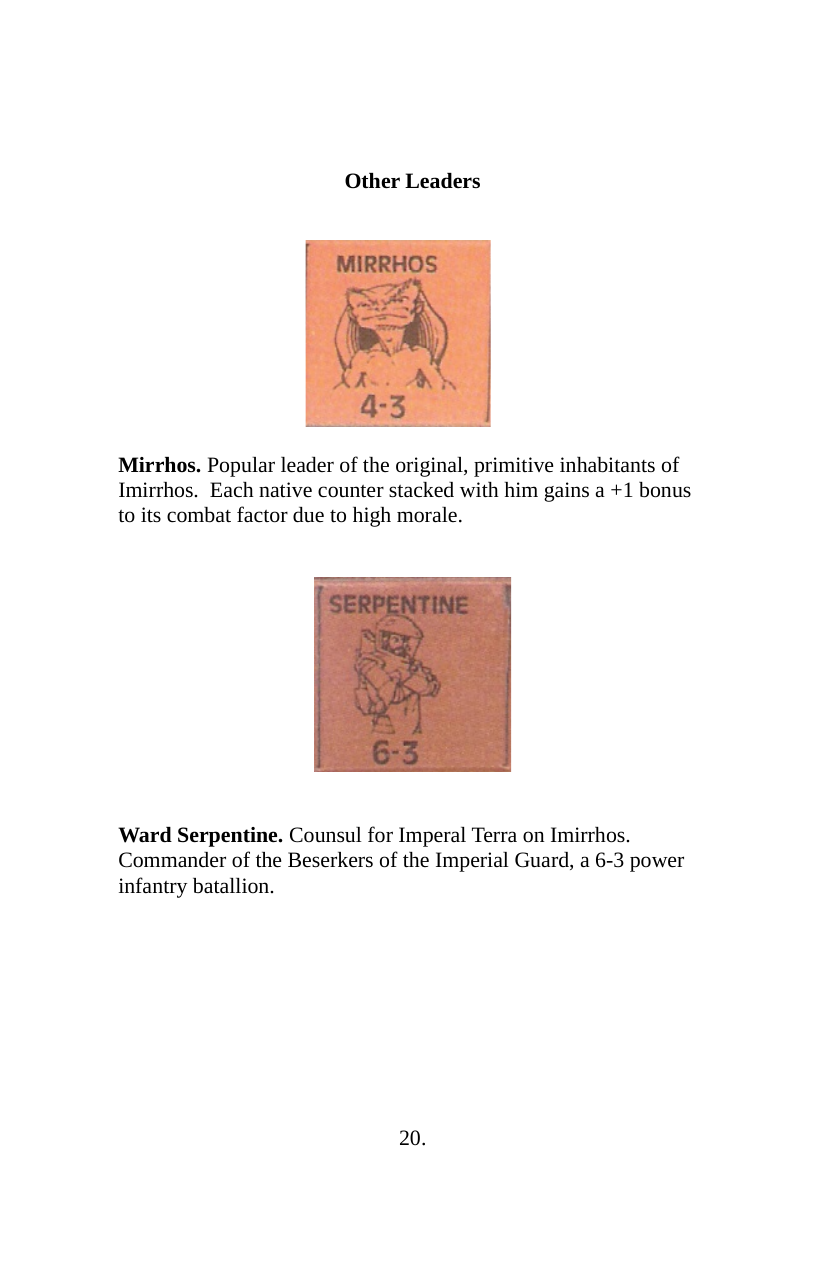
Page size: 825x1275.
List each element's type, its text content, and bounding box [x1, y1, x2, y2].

text Mirrhos. Popular leader of the original, primitive inhabitants of Imirrhos. Each native counter stacked with him gains a +1 bonus to its combat factor due to high morale. [118, 452, 707, 527]
text 20. [118, 1125, 707, 1150]
text Other Leaders [118, 168, 707, 194]
text Ward Serpentine. Counsul for Imperal Terra on Imirrhos. Commander of the Beserkers of the Imperial Guard, a 6-3 power infantry batallion. [118, 822, 707, 898]
